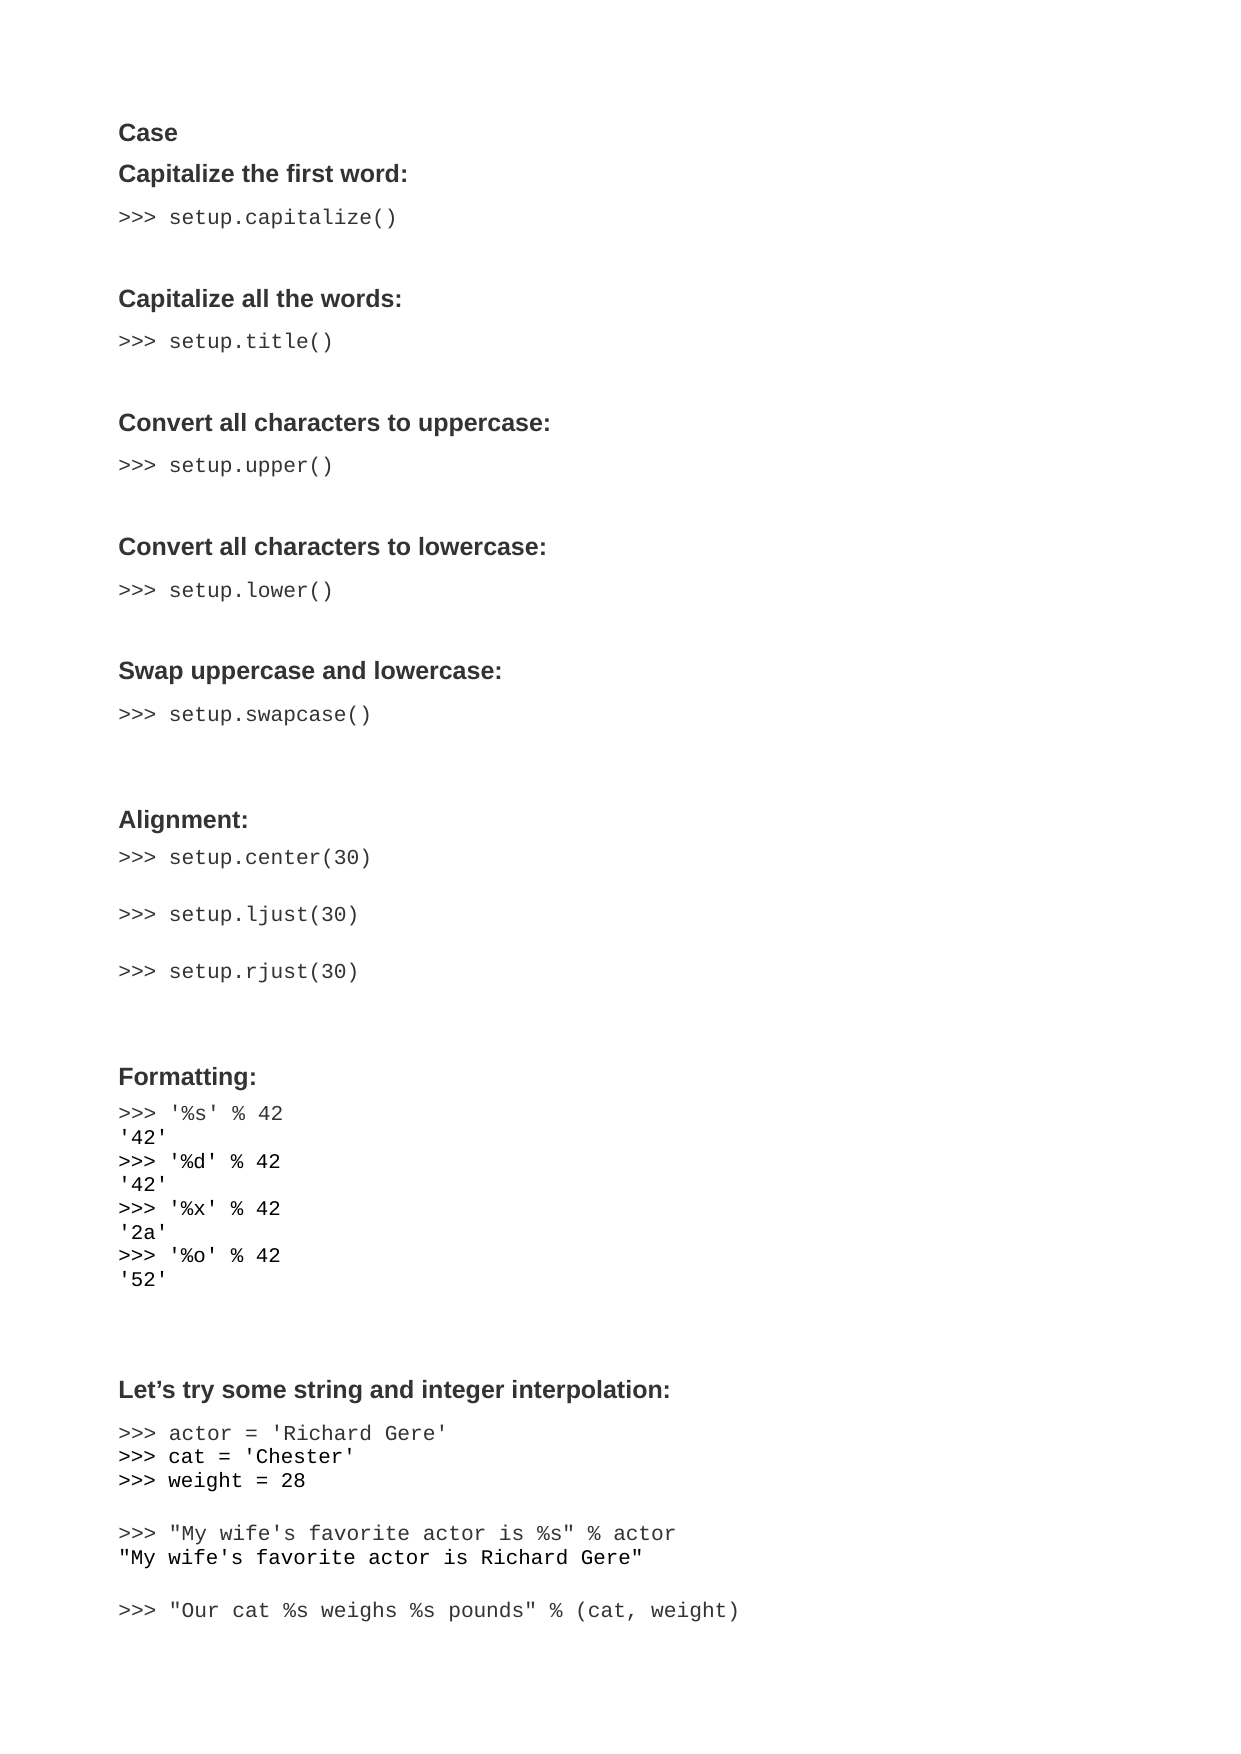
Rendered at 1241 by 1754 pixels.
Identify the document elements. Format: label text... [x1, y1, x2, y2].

text '42' [118, 1127, 1122, 1151]
text >>> setup.ljust(30) [118, 903, 1122, 927]
text '52' [118, 1269, 1122, 1293]
text Capitalize all the words: [118, 283, 1122, 312]
text '2a' [118, 1222, 1122, 1245]
text '42' [118, 1174, 1122, 1198]
text >>> setup.swapcase() [118, 704, 1122, 728]
text >>> setup.upper() [118, 455, 1122, 479]
text "My wife's favorite actor is Richard Gere" [118, 1547, 1122, 1571]
subtitle Alignment: [118, 805, 1122, 834]
text >>> setup.rjust(30) [118, 960, 1122, 984]
text >>> setup.lower() [118, 579, 1122, 603]
text Convert all characters to lowercase: [118, 532, 1122, 561]
text >>> "Our cat %s weighs %s pounds" % (cat, weight) [118, 1600, 1122, 1624]
text >>> weight = 28 [118, 1470, 1122, 1494]
subtitle Case [118, 118, 1122, 147]
text >>> setup.title() [118, 331, 1122, 355]
text >>> '%o' % 42 [118, 1245, 1122, 1269]
text >>> '%x' % 42 [118, 1198, 1122, 1222]
text >>> setup.center(30) [118, 846, 1122, 870]
text >>> cat = 'Chester' [118, 1446, 1122, 1470]
text Capitalize the first word: [118, 159, 1122, 188]
text Let’s try some string and integer interpolation: [118, 1375, 1122, 1403]
text >>> '%d' % 42 [118, 1151, 1122, 1174]
text Swap uppercase and lowercase: [118, 656, 1122, 685]
subtitle Formatting: [118, 1062, 1122, 1091]
text >>> setup.capitalize() [118, 207, 1122, 231]
text >>> "My wife's favorite actor is %s" % actor [118, 1523, 1122, 1547]
text Convert all characters to uppercase: [118, 408, 1122, 436]
text >>> actor = 'Richard Gere' [118, 1422, 1122, 1446]
text >>> '%s' % 42 [118, 1103, 1122, 1127]
